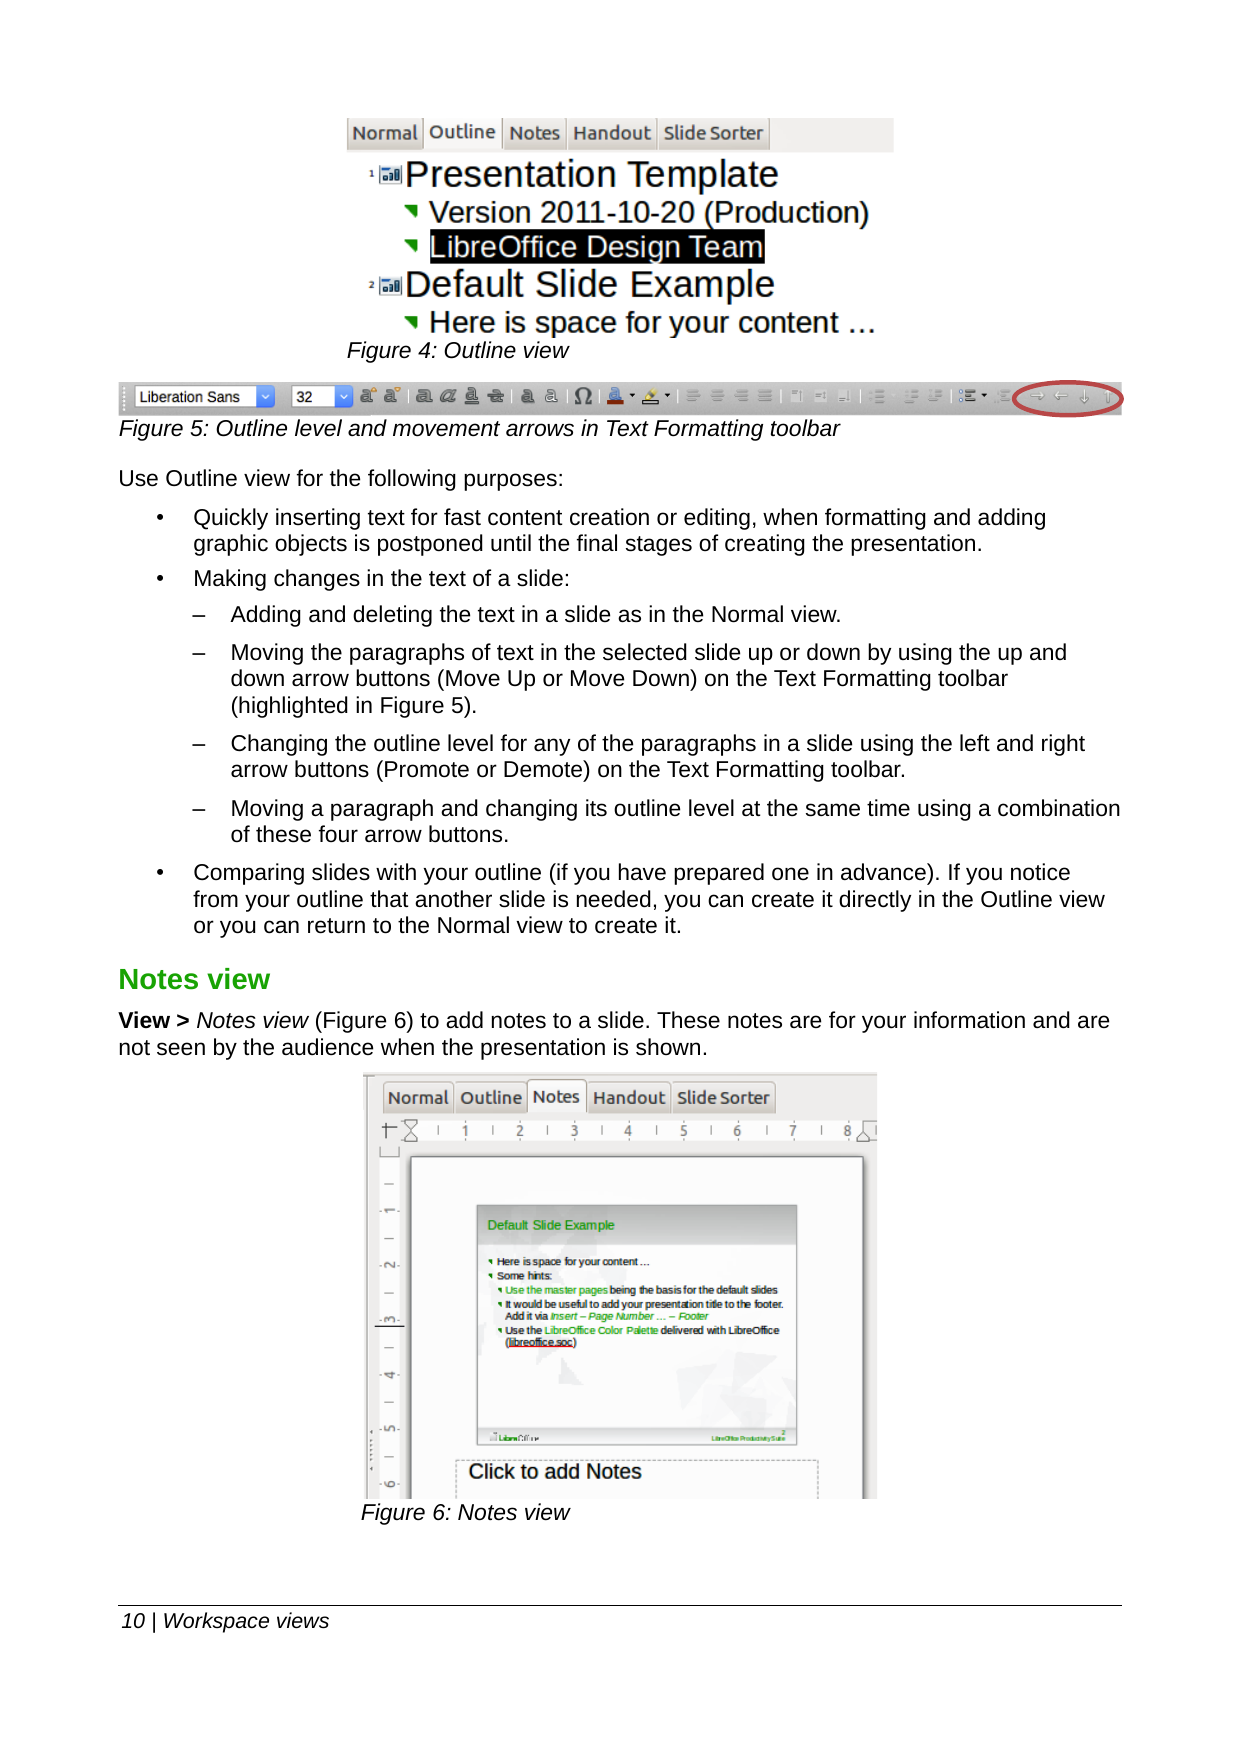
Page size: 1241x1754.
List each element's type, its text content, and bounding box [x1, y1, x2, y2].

text Figure 4: Outline view [347, 338, 894, 364]
picture [118, 382, 1039, 416]
text View > Notes view (Figure 6) to add notes to a slide. These notes are for your information and are not seen by the audience when the presentation is shown. [118, 1007, 1122, 1060]
picture [363, 1072, 878, 1499]
text Use Outline view for the following purposes: [118, 465, 1122, 491]
text Figure 5: Outline level and movement arrows in Text Formatting toolbar [118, 416, 1122, 442]
list Comparing slides with your outline (if you have prepared one in advance). If you notice from your outline that another slide is needed, you can create it directly in the Outline view or you can return to the Normal view to create it. [156, 859, 1122, 938]
picture [1097, 405, 1122, 416]
subtitle Notes view [118, 962, 1122, 996]
list Moving the paragraphs of text in the selected slide up or down by using the up and down arrow buttons (Move Up or Move Down) on the Text Formatting toolbar (highlighted in Figure 5). [192, 639, 1122, 718]
list Quickly inserting text for fast content creation or editing, when formatting and adding graphic objects is postponed until the final stages of creating the presentation. [156, 504, 1122, 556]
list Changing the outline level for any of the paragraphs in a slide using the left and right arrow buttons (Promote or Demote) on the Text Formatting toolbar. [192, 730, 1122, 783]
picture [346, 118, 894, 338]
text Figure 6: Notes view [361, 1072, 879, 1525]
list Moving a paragraph and changing its outline level at the same time using a combination of these four arrow buttons. [192, 794, 1122, 847]
picture [1099, 382, 1122, 392]
list Adding and deleting the text in a slide as in the Normal view. [192, 601, 1122, 627]
list Making changes in the text of a slide: [156, 565, 1122, 592]
picture [1017, 385, 1119, 412]
